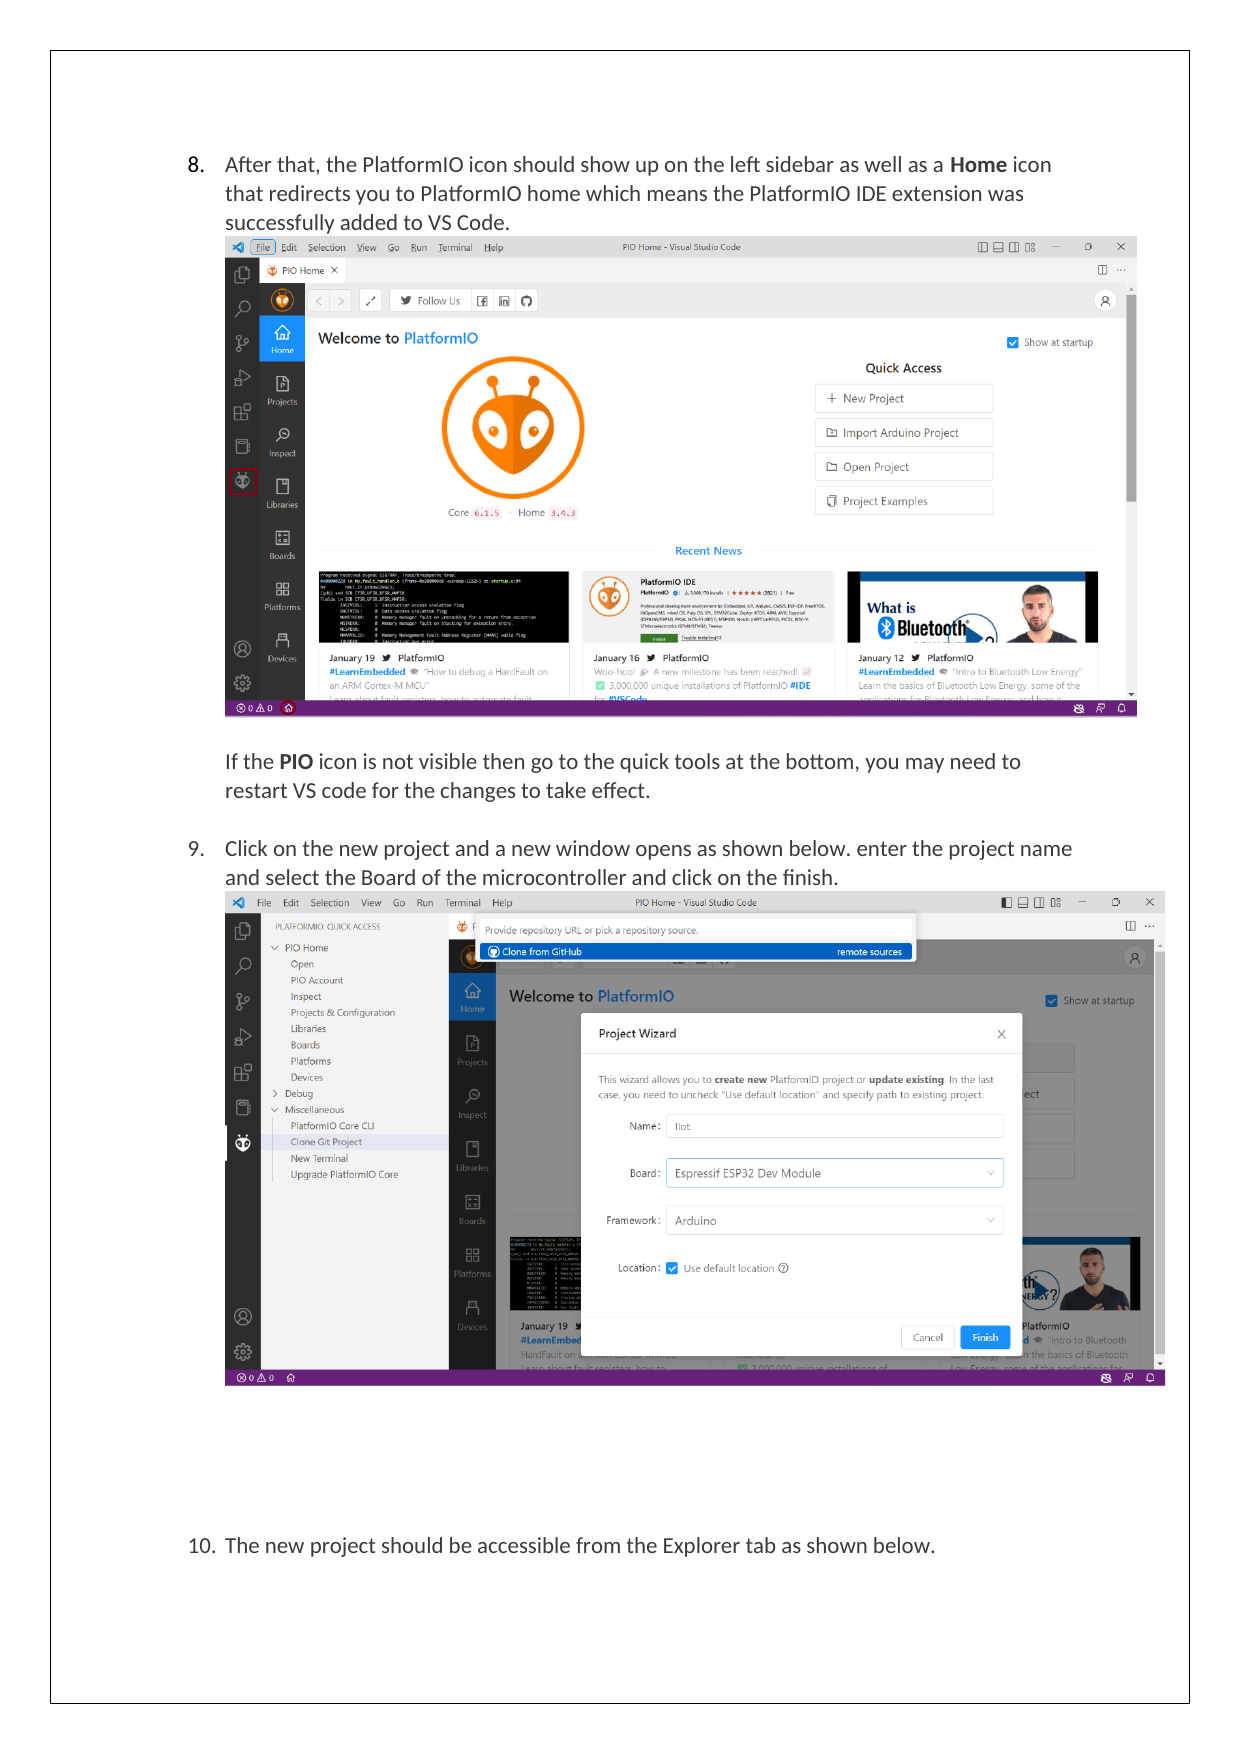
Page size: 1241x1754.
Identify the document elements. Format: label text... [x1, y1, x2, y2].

list The new project should be accessible from the Explorer tab as shown below. [187, 1531, 1090, 1559]
list Click on the new project and a new window opens as shown below. enter the project name and select the Board of the microcontroller and click on the finish. [187, 834, 1090, 891]
list After that, the PlatformIO icon should show up on the left sidebar as well as a Home icon that redirects you to PlatformIO home which means the PlatformIO IDE extension was successfully added to VS Code. [187, 150, 1090, 236]
list If the PIO icon is not visible then go to the quick tools at the bottom, you may need to restart VS code for the changes to take effect. [225, 747, 1090, 804]
